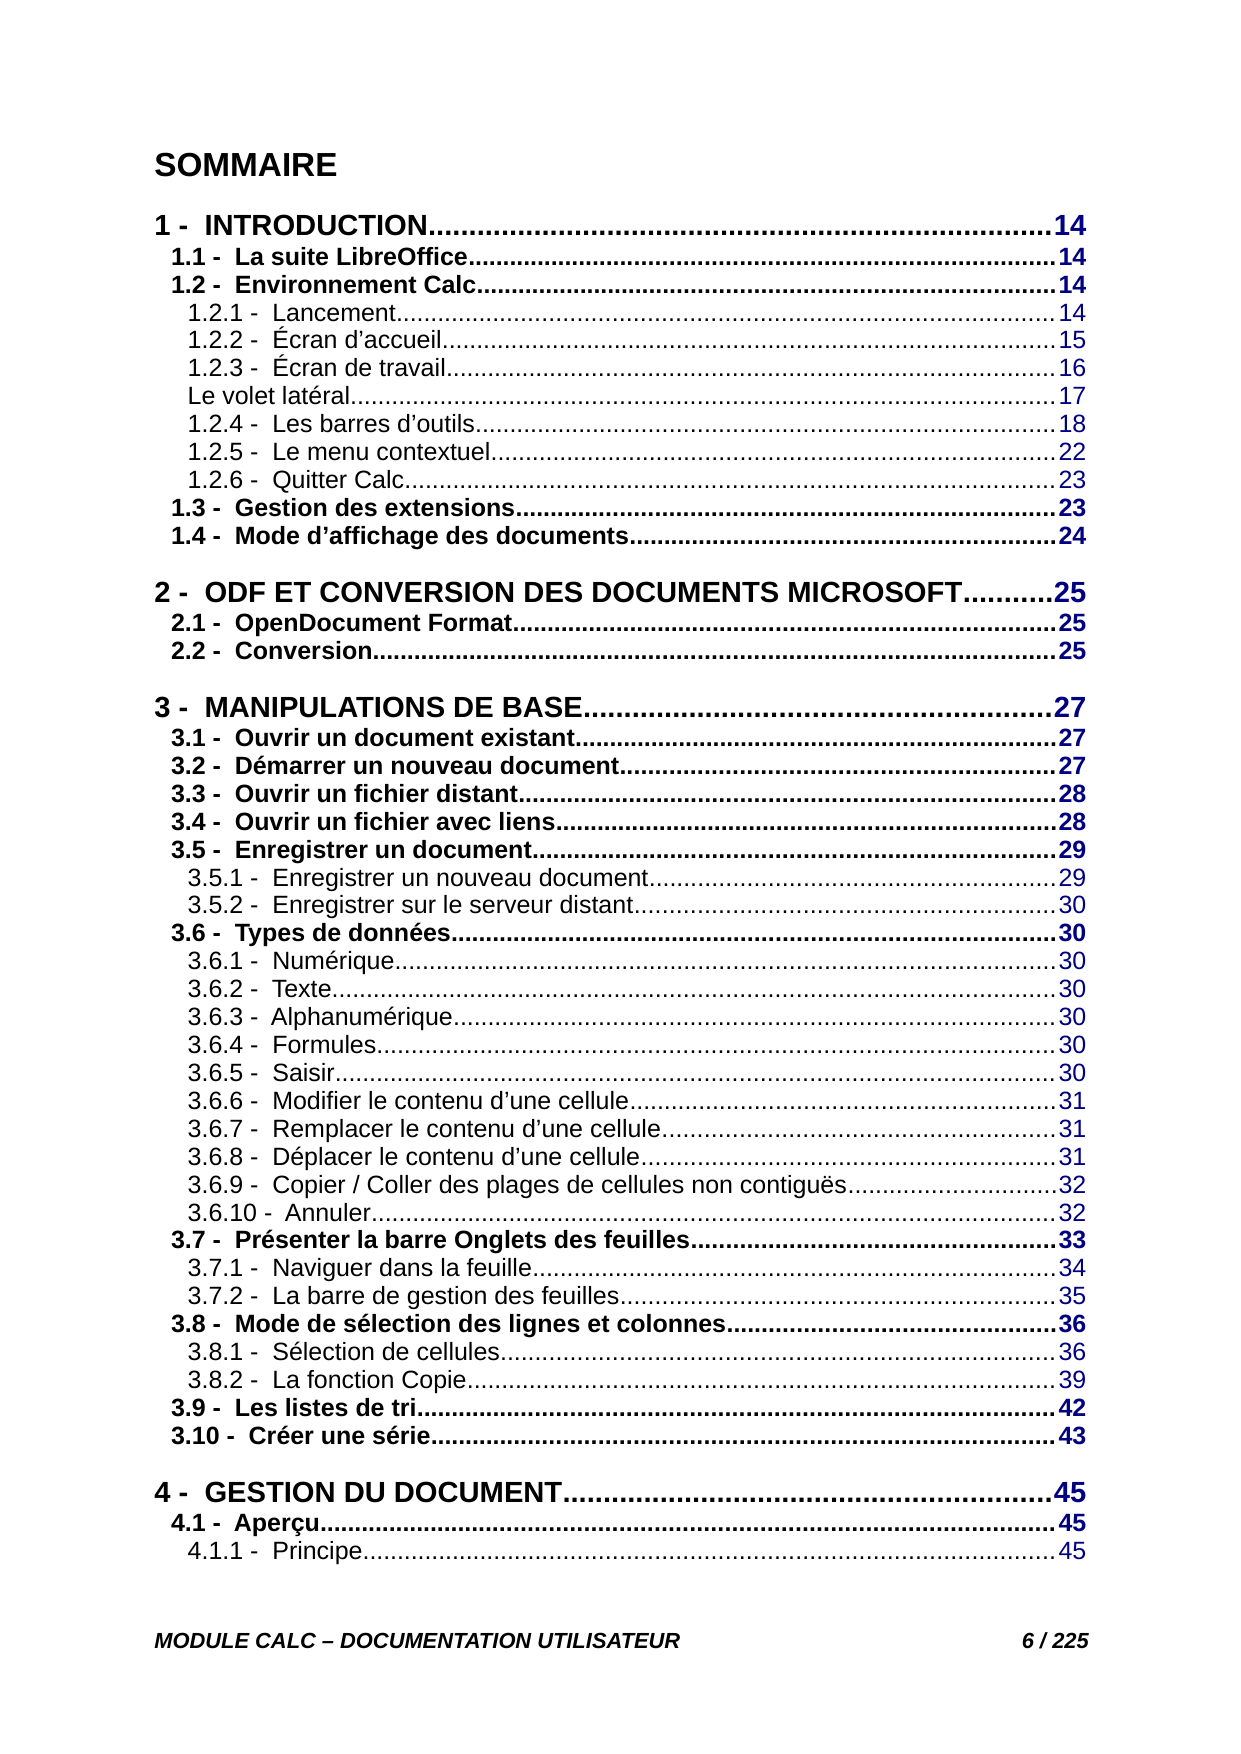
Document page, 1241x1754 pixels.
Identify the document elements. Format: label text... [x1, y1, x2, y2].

text 1.4 - Mode d’affichage des documents 24 [171, 522, 1086, 549]
text 1.2 - Environnement Calc 14 [171, 270, 1086, 298]
text 3.6.2 - Texte 30 [187, 975, 1086, 1003]
text 3.6.7 - Remplacer le contenu d’une cellule 31 [187, 1114, 1086, 1142]
text 4.1 - Aperçu 45 [171, 1509, 1086, 1537]
text 3.6.8 - Déplacer le contenu d’une cellule 31 [187, 1142, 1086, 1170]
text 3.5.1 - Enregistrer un nouveau document 29 [187, 863, 1086, 891]
text 3.8.2 - La fonction Copie 39 [187, 1366, 1086, 1394]
text Le volet latéral 17 [187, 382, 1086, 410]
text 3.9 - Les listes de tri 42 [171, 1394, 1086, 1422]
text 3.8 - Mode de sélection des lignes et colonnes 36 [171, 1310, 1086, 1338]
text 3.6.4 - Formules 30 [187, 1031, 1086, 1059]
text 1.2.5 - Le menu contextuel 22 [187, 438, 1086, 466]
text 1.3 - Gestion des extensions 23 [171, 494, 1086, 522]
text 3.6.10 - Annuler 32 [187, 1198, 1086, 1226]
text 3.6.5 - Saisir 30 [187, 1059, 1086, 1087]
text 3.10 - Créer une série 43 [171, 1422, 1086, 1449]
text 3.3 - Ouvrir un fichier distant 28 [171, 779, 1086, 807]
text 1.2.3 - Écran de travail 16 [187, 354, 1086, 382]
text 3.6 - Types de données 30 [171, 919, 1086, 947]
text 3.7.1 - Naviguer dans la feuille 34 [187, 1254, 1086, 1282]
text 1.2.1 - Lancement 14 [187, 298, 1086, 326]
text 3.6.3 - Alphanumérique 30 [187, 1003, 1086, 1031]
text 3.8.1 - Sélection de cellules 36 [187, 1338, 1086, 1366]
text 1.1 - La suite LibreOffice 14 [171, 242, 1086, 270]
text 3.2 - Démarrer un nouveau document 27 [171, 752, 1086, 779]
text 3.5 - Enregistrer un document 29 [171, 835, 1086, 863]
text 3.5.2 - Enregistrer sur le serveur distant 30 [187, 891, 1086, 919]
text 1 - Introduction 14 [154, 209, 1086, 242]
text 2.1 - OpenDocument Format 25 [171, 609, 1086, 637]
text 1.2.2 - Écran d’accueil 15 [187, 326, 1086, 354]
text 3.6.9 - Copier / Coller des plages de cellules non contiguës 32 [187, 1170, 1086, 1198]
text 1.2.4 - Les barres d’outils 18 [187, 410, 1086, 438]
text 3.4 - Ouvrir un fichier avec liens 28 [171, 807, 1086, 835]
text 4 - Gestion du document 45 [154, 1476, 1086, 1508]
text 4.1.1 - Principe 45 [187, 1537, 1086, 1564]
text 3.6.1 - Numérique 30 [187, 947, 1086, 975]
text 3.1 - Ouvrir un document existant 27 [171, 724, 1086, 752]
text 3.6.6 - Modifier le contenu d’une cellule 31 [187, 1087, 1086, 1114]
text 2 - ODF ET conversion des documents Microsoft 25 [154, 576, 1086, 608]
text 3.7.2 - La barre de gestion des feuilles 35 [187, 1282, 1086, 1310]
text 3.7 - Présenter la barre Onglets des feuilles 33 [171, 1226, 1086, 1254]
text 2.2 - Conversion 25 [171, 637, 1086, 664]
text 1.2.6 - Quitter Calc 23 [187, 466, 1086, 494]
subtitle SOMMAIRE [154, 146, 1086, 183]
text 3 - manipulations de base 27 [154, 691, 1086, 723]
